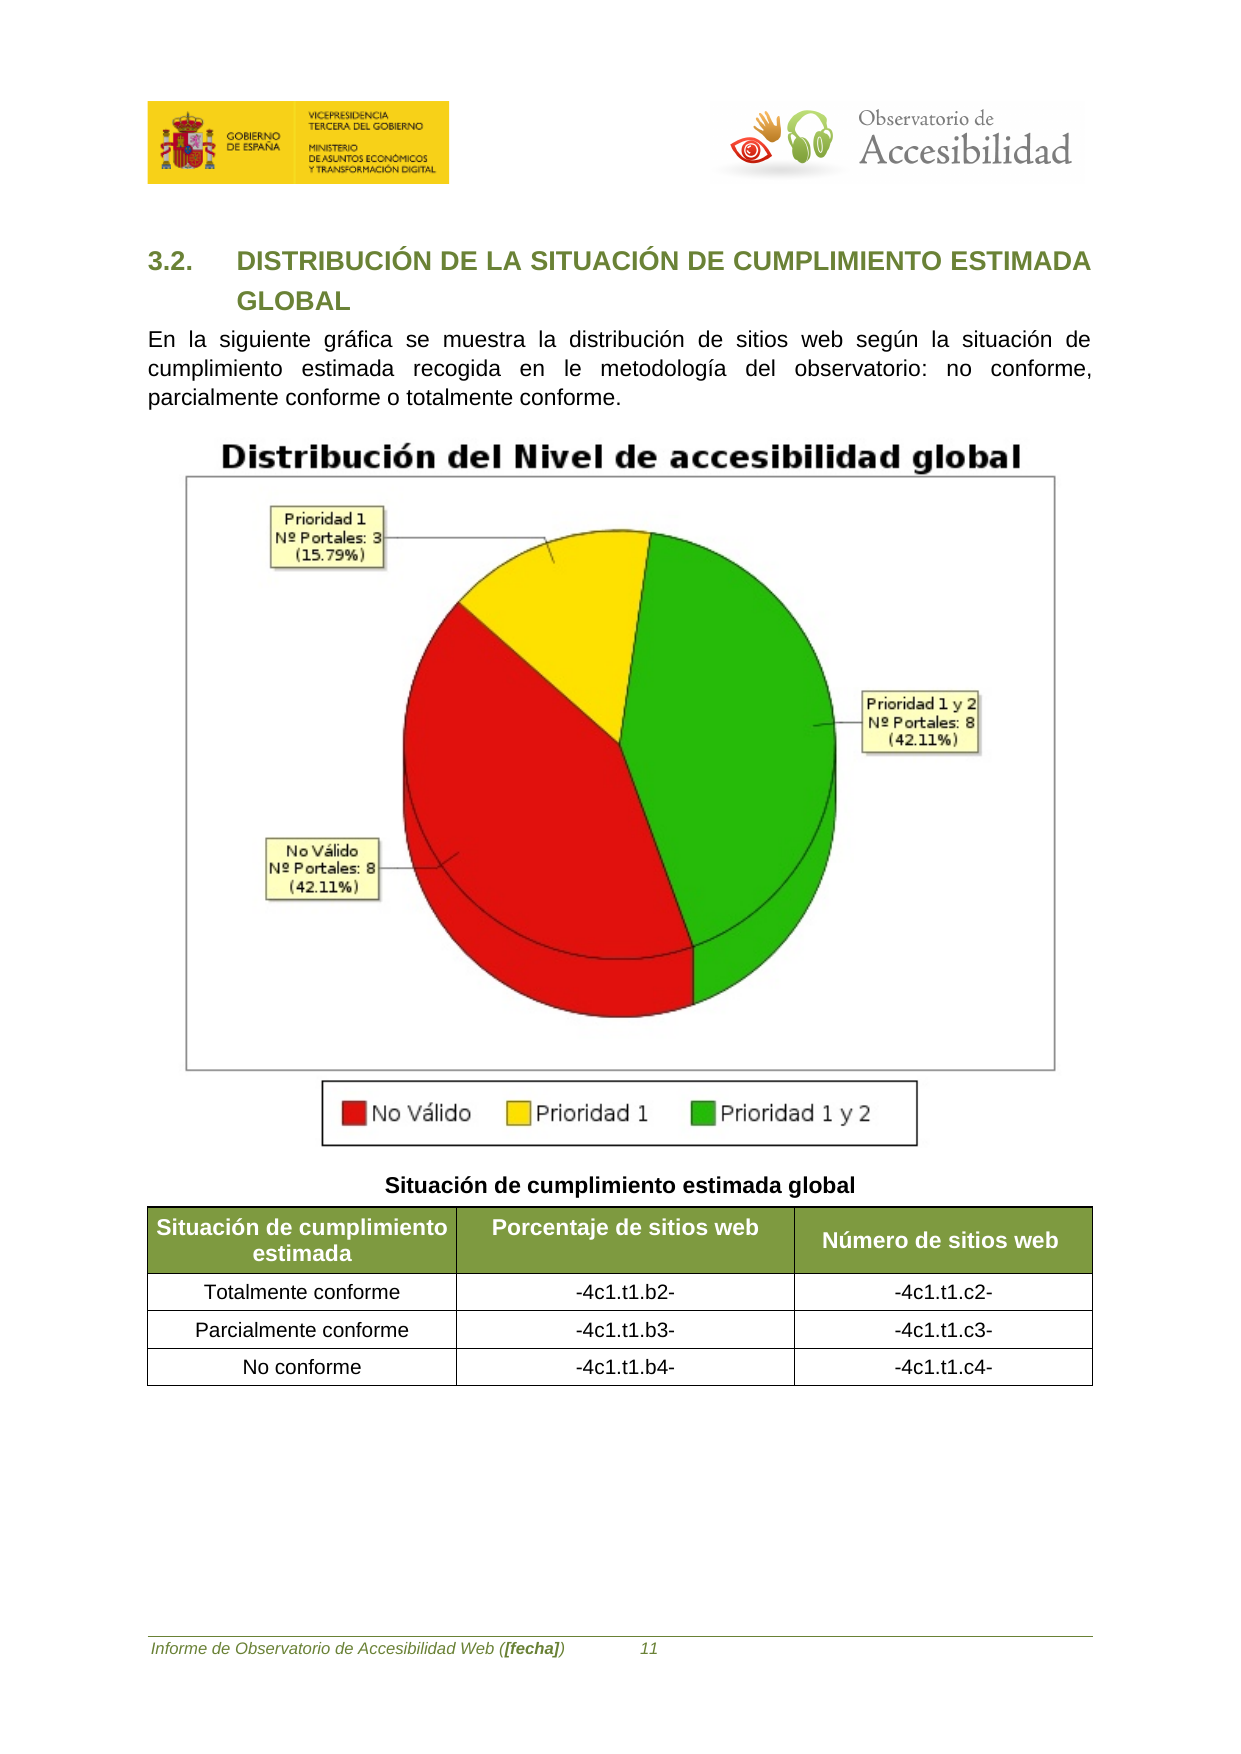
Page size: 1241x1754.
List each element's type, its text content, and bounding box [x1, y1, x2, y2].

text Situación de cumplimiento estimada global [148, 1172, 1092, 1198]
table_cell -4c1.t1.c4- [795, 1349, 1092, 1385]
table_cell No conforme [148, 1349, 456, 1385]
table_header Situación de cumplimiento estimada [148, 1208, 456, 1273]
table_cell Parcialmente conforme [148, 1311, 456, 1348]
text En la siguiente gráfica se muestra la distribución de sitios web según la situación de cumplimiento estimada recogida en le metodología del observatorio: no conforme, parcialmente conforme o totalmente conforme. [148, 326, 1092, 410]
table_header Número de sitios web [795, 1208, 1092, 1273]
table_cell -4c1.t1.c3- [795, 1311, 1092, 1348]
picture [710, 101, 1086, 184]
table_cell -4c1.t1.c2- [795, 1274, 1092, 1310]
table_header Porcentaje de sitios web [457, 1208, 794, 1273]
table_cell -4c1.t1.b2- [457, 1274, 794, 1310]
picture [147, 101, 450, 184]
table_cell Totalmente conforme [148, 1274, 456, 1310]
table_cell -4c1.t1.b3- [457, 1311, 794, 1348]
table_cell -4c1.t1.b4- [457, 1349, 794, 1385]
picture [178, 437, 1062, 1148]
subtitle Distribución de la situación de cumplimiento estimada global [148, 245, 1092, 317]
